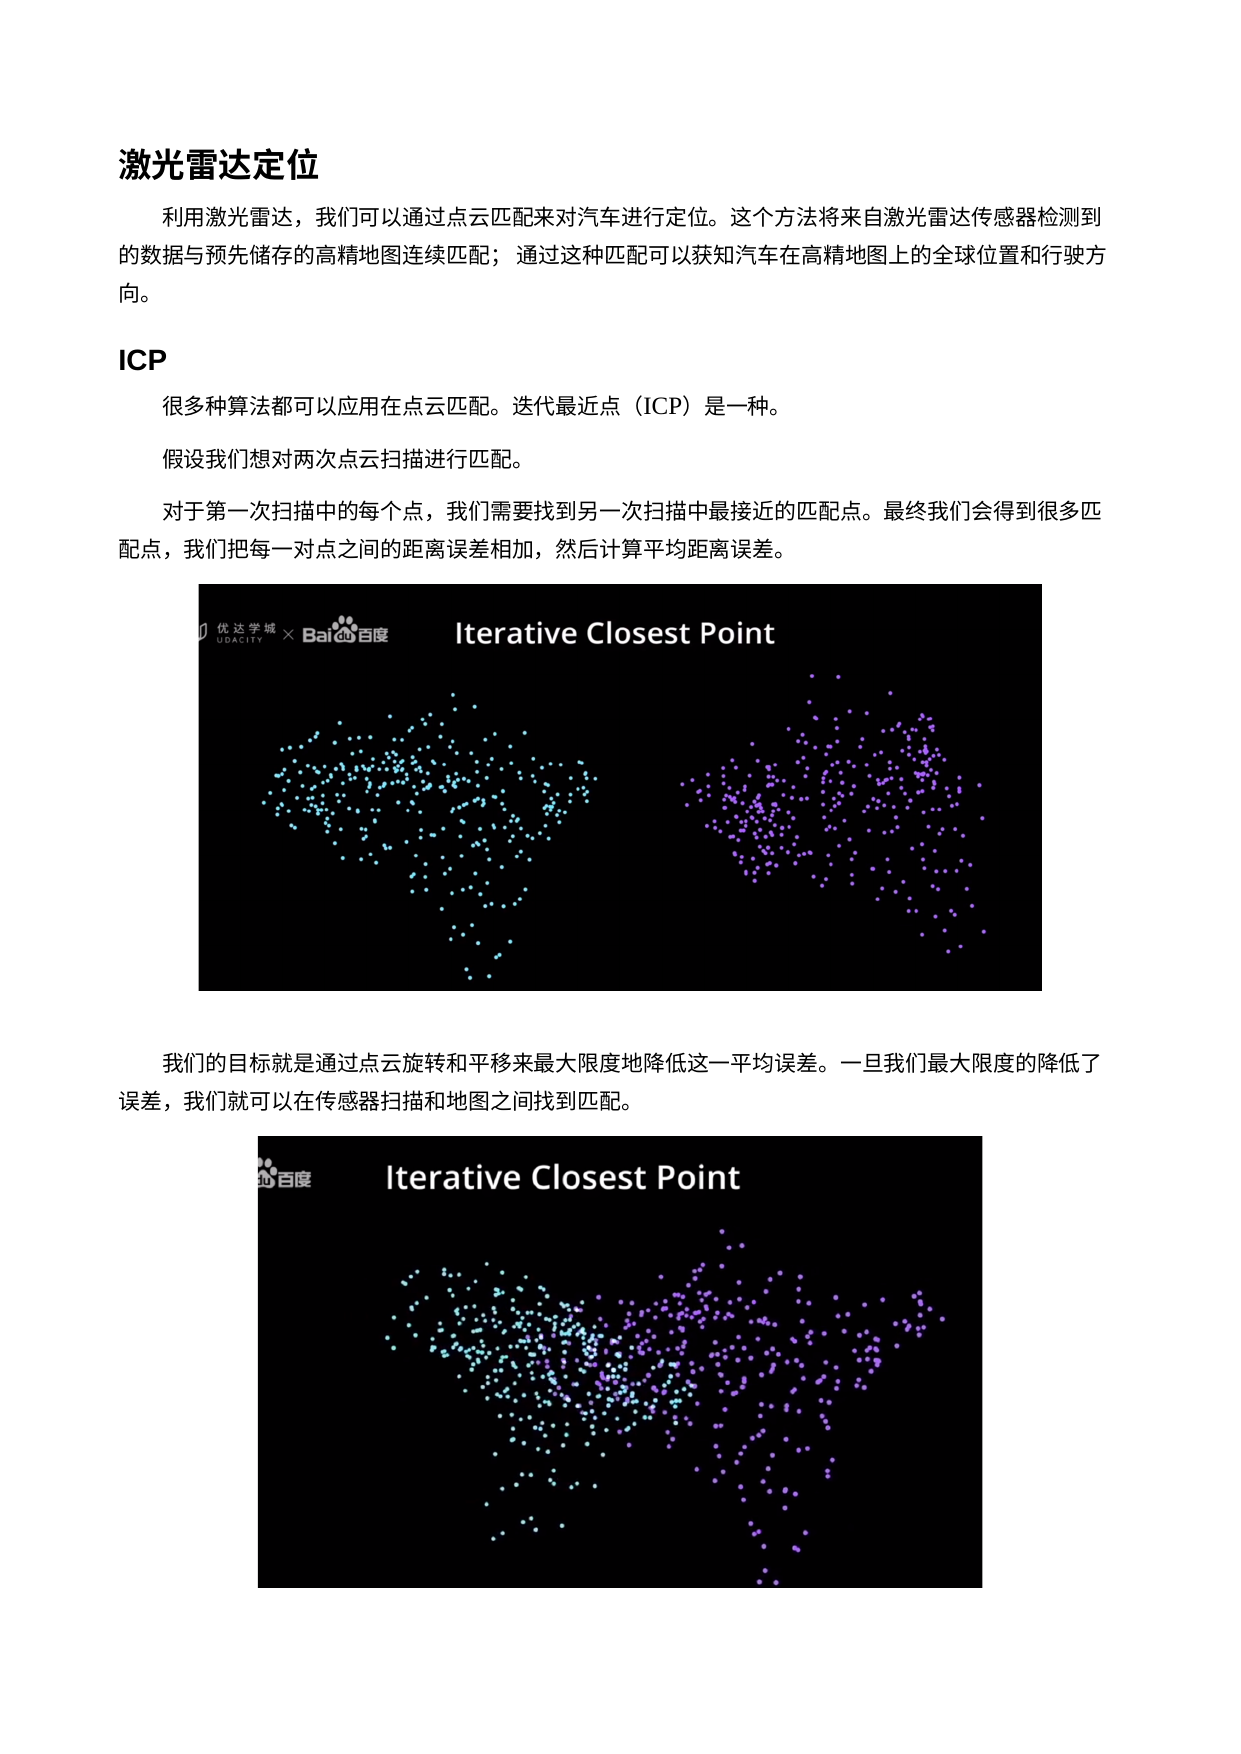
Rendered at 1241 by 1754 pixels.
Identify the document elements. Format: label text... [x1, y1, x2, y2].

text 利用激光雷达，我们可以通过点云匹配来对汽车进行定位。这个方法将来自激光雷达传感器检测到的数据与预先储存的高精地图连续匹配； 通过这种匹配可以获知汽车在高精地图上的全球位置和行驶方向。 [118, 200, 1122, 307]
subtitle ICP [118, 343, 1122, 377]
picture [257, 1136, 983, 1588]
text 很多种算法都可以应用在点云匹配。迭代最近点（ICP）是一种。 [118, 389, 1122, 421]
subtitle 激光雷达定位 [118, 139, 1122, 187]
text 假设我们想对两次点云扫描进行匹配。 [118, 442, 1122, 473]
picture [198, 584, 1042, 991]
text 我们的目标就是通过点云旋转和平移来最大限度地降低这一平均误差。一旦我们最大限度的降低了误差，我们就可以在传感器扫描和地图之间找到匹配。 [118, 1046, 1122, 1115]
text 对于第一次扫描中的每个点，我们需要找到另一次扫描中最接近的匹配点。最终我们会得到很多匹配点，我们把每一对点之间的距离误差相加，然后计算平均距离误差。 [118, 494, 1122, 564]
